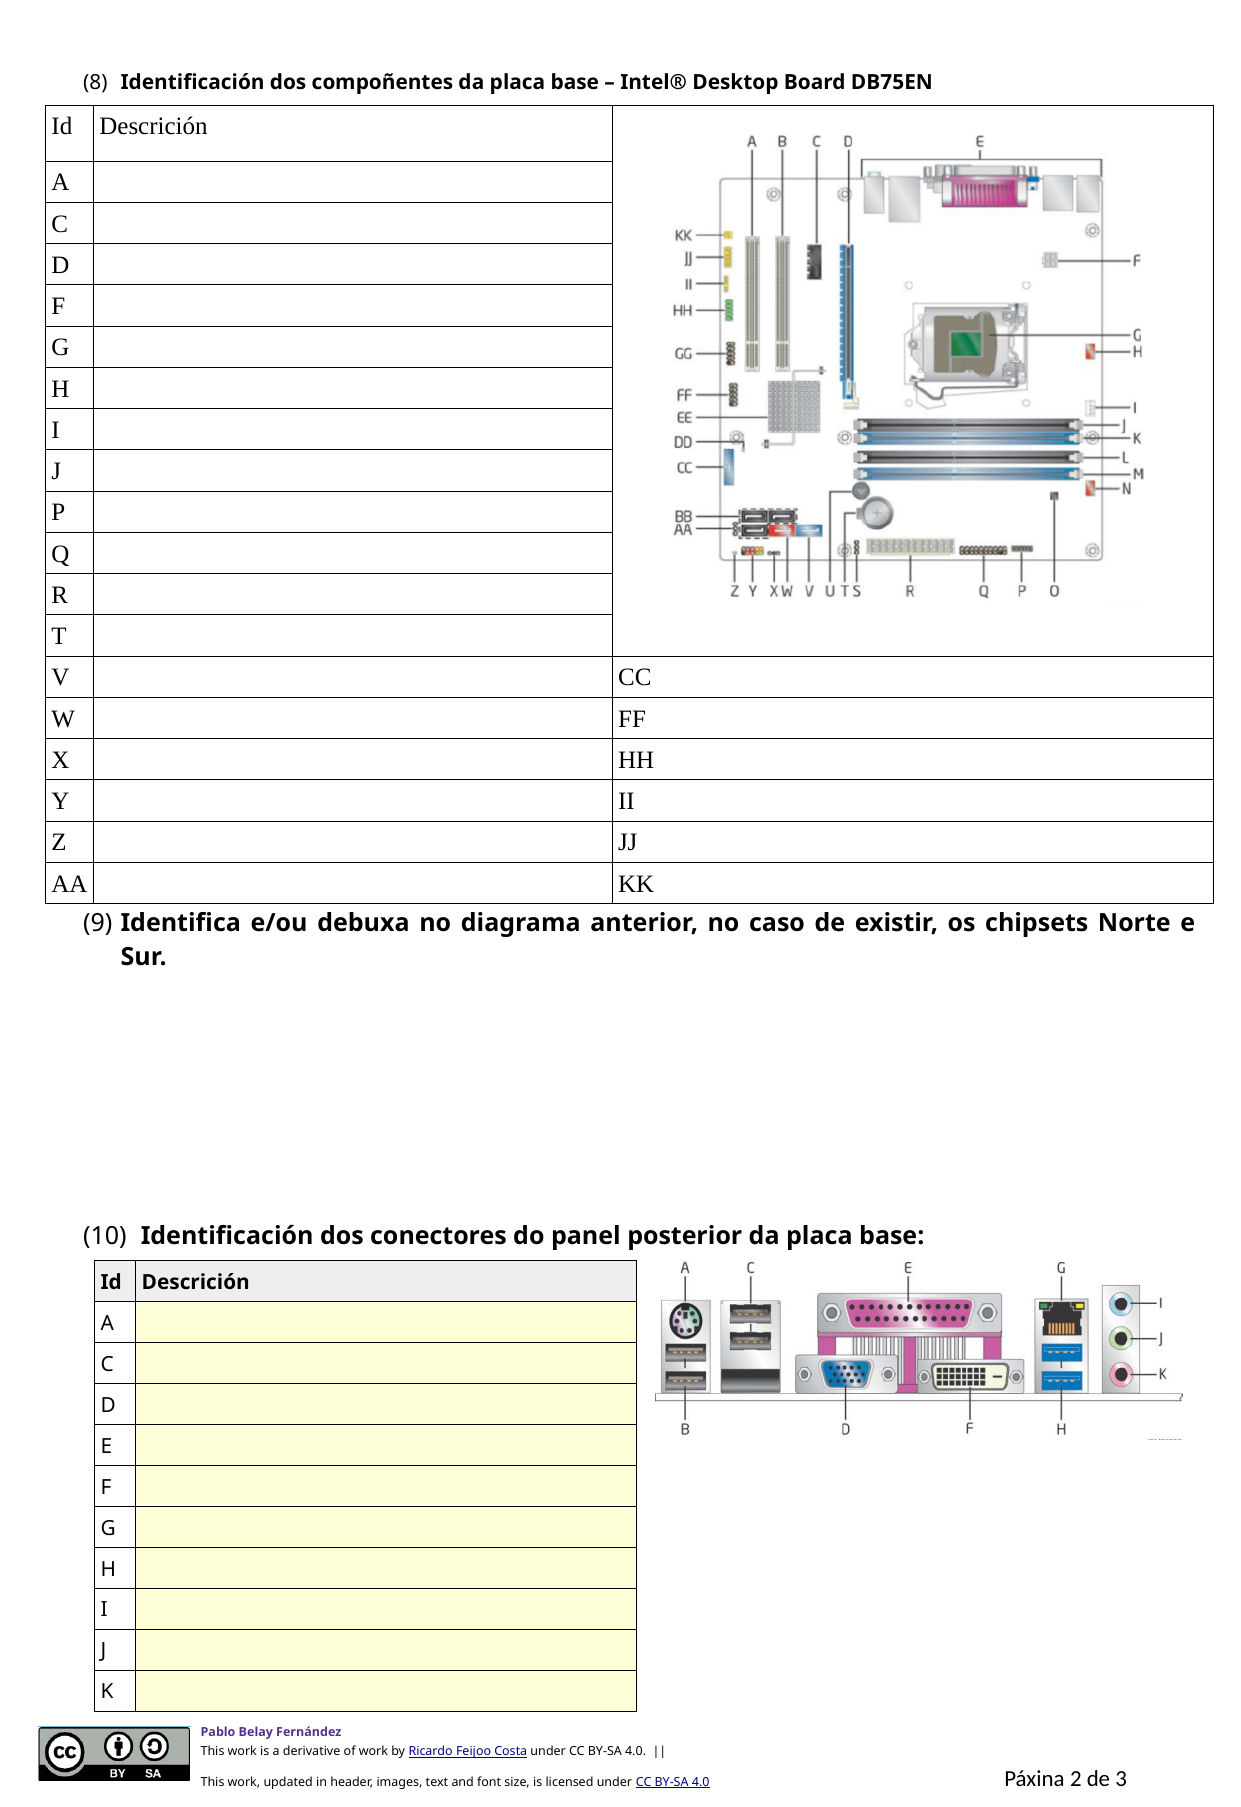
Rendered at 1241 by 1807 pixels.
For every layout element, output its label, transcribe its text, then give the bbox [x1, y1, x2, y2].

table_cell [136, 1507, 636, 1547]
table_cell [136, 1384, 636, 1424]
table_cell II [613, 780, 1213, 821]
table_cell D [46, 244, 93, 284]
table_cell X [46, 739, 93, 779]
table_header Id [46, 106, 93, 161]
table_header Id [95, 1261, 135, 1301]
table_cell K [95, 1671, 135, 1711]
table_cell P [46, 492, 93, 532]
table_cell [94, 327, 612, 367]
table_header Descrición [136, 1261, 636, 1301]
table_cell I [95, 1589, 135, 1629]
table_cell [136, 1630, 636, 1670]
table_cell [94, 863, 612, 903]
table_cell C [95, 1343, 135, 1383]
table_cell [136, 1466, 636, 1506]
table_cell G [95, 1507, 135, 1547]
table_cell [94, 615, 612, 656]
table_cell KK [613, 863, 1213, 903]
table_cell Z [46, 822, 93, 862]
table_cell [94, 409, 612, 449]
table_cell R [46, 574, 93, 614]
table_header Descrición [94, 106, 612, 161]
table_cell [136, 1548, 636, 1588]
table_cell J [46, 450, 93, 491]
table_cell [94, 492, 612, 532]
table_cell H [95, 1548, 135, 1588]
table_cell HH [613, 739, 1213, 779]
table_cell [94, 739, 612, 779]
list Identificación dos conectores do panel posterior da placa base: [83, 1217, 1197, 1251]
table_cell JJ [613, 822, 1213, 862]
table_cell H [46, 368, 93, 408]
picture [640, 1254, 1206, 1440]
table_cell [136, 1589, 636, 1629]
table_cell T [46, 615, 93, 656]
table_cell J [95, 1630, 135, 1670]
picture [37, 1725, 191, 1783]
table_cell AA [46, 863, 93, 903]
table_cell [94, 657, 612, 697]
table_cell Q [46, 533, 93, 573]
table_cell [94, 698, 612, 738]
table_cell D [95, 1384, 135, 1424]
list Identificación dos compoñentes da placa base – Intel® Desktop Board DB75EN [83, 67, 1197, 96]
table_cell [94, 285, 612, 326]
table_cell E [95, 1425, 135, 1465]
table_cell [136, 1671, 636, 1711]
list Identifica e/ou debuxa no diagrama anterior, no caso de existir, os chipsets Norte e Sur. [83, 904, 1197, 972]
table_cell [94, 162, 612, 202]
table_cell FF [613, 698, 1213, 738]
table_cell A [95, 1302, 135, 1342]
table_cell [94, 203, 612, 243]
table_header [613, 106, 1213, 656]
table_cell [94, 368, 612, 408]
table_cell I [46, 409, 93, 449]
table_cell Y [46, 780, 93, 821]
table_cell G [46, 327, 93, 367]
table_cell A [46, 162, 93, 202]
table_cell W [46, 698, 93, 738]
table_cell [94, 780, 612, 821]
table_cell V [46, 657, 93, 697]
table_cell [94, 822, 612, 862]
table_cell F [95, 1466, 135, 1506]
table_cell [136, 1425, 636, 1465]
table_cell [94, 574, 612, 614]
table_cell CC [613, 657, 1213, 697]
picture [654, 128, 1156, 631]
table_cell [136, 1343, 636, 1383]
table_cell [136, 1302, 636, 1342]
table_cell C [46, 203, 93, 243]
table_cell [94, 244, 612, 284]
table_cell F [46, 285, 93, 326]
table_cell [94, 533, 612, 573]
table_cell [94, 450, 612, 491]
